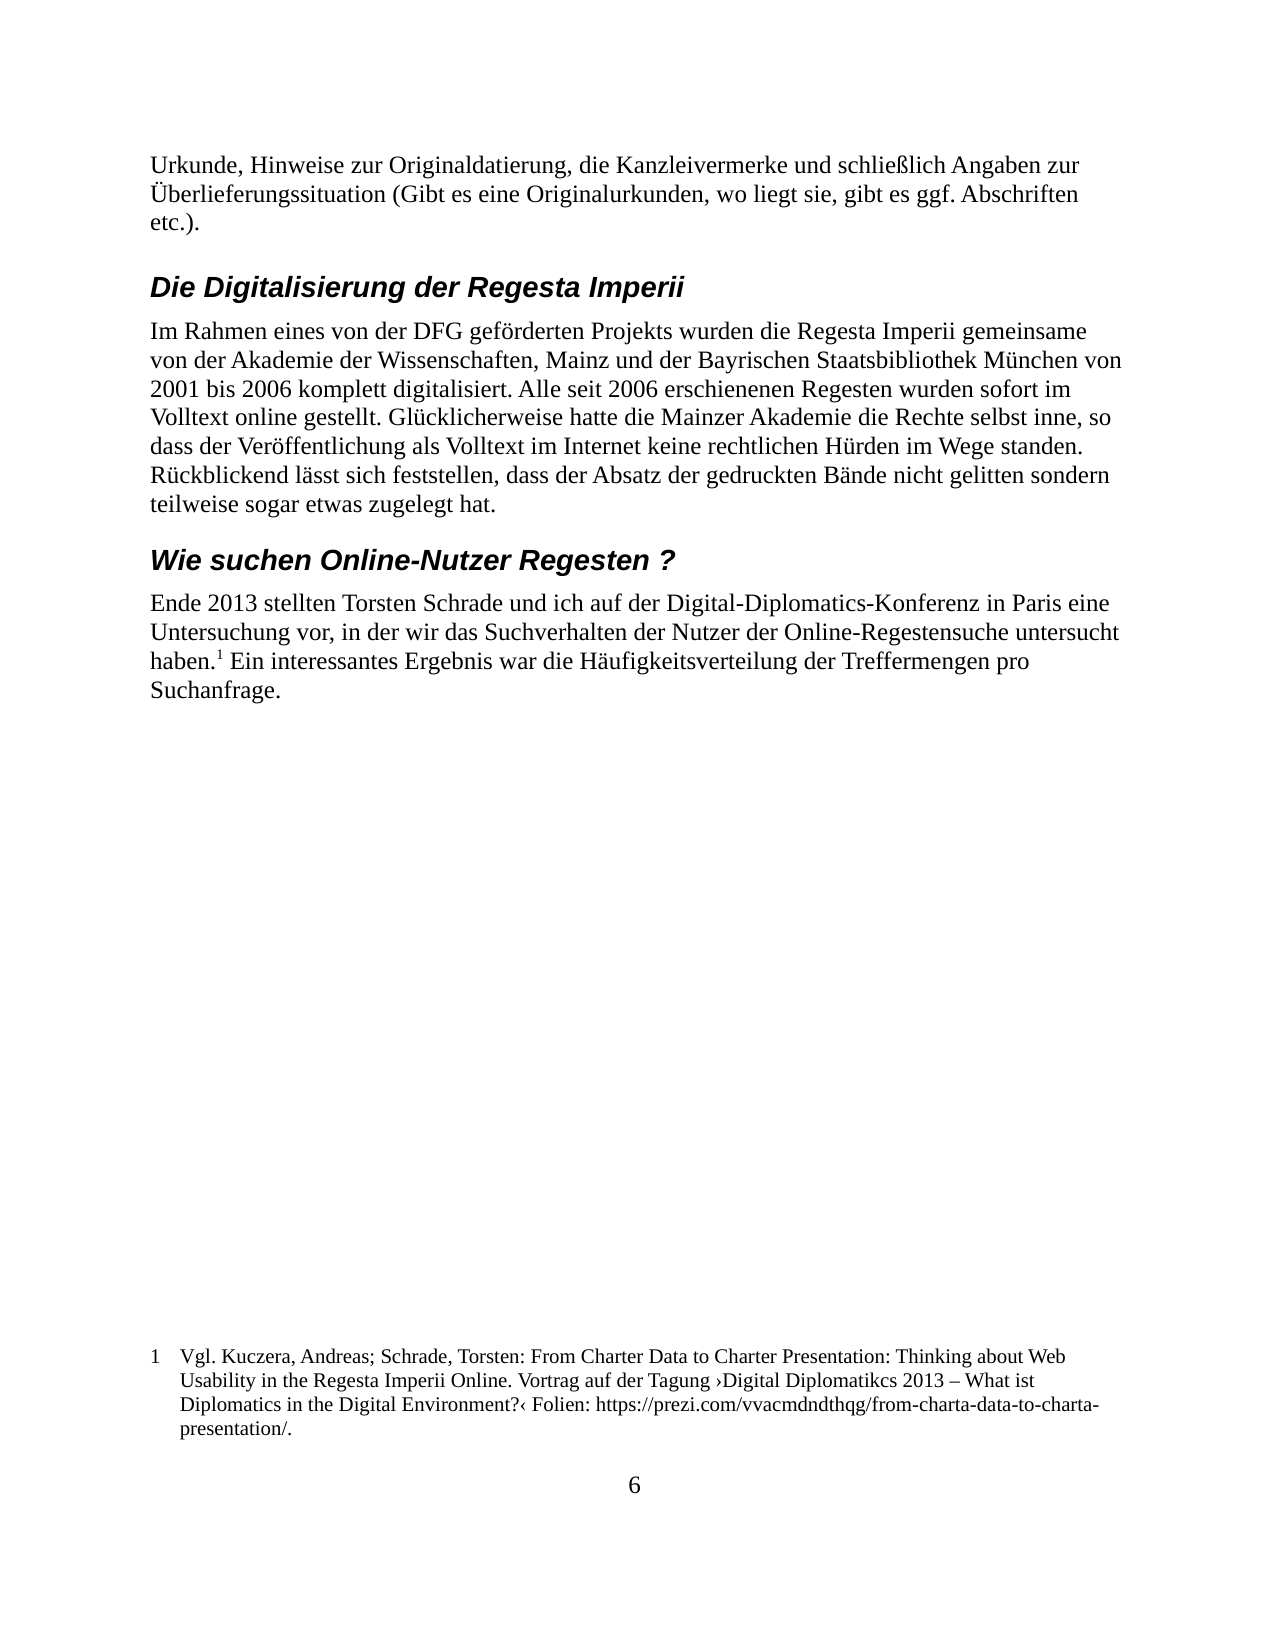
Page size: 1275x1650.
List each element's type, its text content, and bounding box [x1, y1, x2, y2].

text Urkunde, Hinweise zur Originaldatierung, die Kanzleivermerke und schließlich Angaben zur Überlieferungssituation (Gibt es eine Originalurkunden, wo liegt sie, gibt es ggf. Abschriften etc.). [150, 150, 1125, 236]
subtitle Die Digitalisierung der Regesta Imperii [150, 270, 1125, 304]
subtitle Wie suchen Online-Nutzer Regesten ? [150, 542, 1125, 576]
text Ende 2013 stellten Torsten Schrade und ich auf der Digital-Diplomatics-Konferenz in Paris eine Untersuchung vor, in der wir das Suchverhalten der Nutzer der Online-Regestensuche untersucht haben. Ein interessantes Ergebnis war die Häufigkeitsverteilung der Treffermengen pro Suchanfrage. [150, 588, 1125, 703]
text Vgl. Kuczera, Andreas; Schrade, Torsten: From Charter Data to Charter Presentation: Thinking about Web Usability in the Regesta Imperii Online. Vortrag auf der Tagung ›Digital Diplomatikcs 2013 – What ist Diplomatics in the Digital Environment?‹ Folien: https://prezi.com/vvacmdndthqg/from-charta-data-to-charta-presentation/. [150, 1344, 1125, 1440]
text Im Rahmen eines von der DFG geförderten Projekts wurden die Regesta Imperii gemeinsame von der Akademie der Wissenschaften, Mainz und der Bayrischen Staatsbibliothek München von 2001 bis 2006 komplett digitalisiert. Alle seit 2006 erschienenen Regesten wurden sofort im Volltext online gestellt. Glücklicherweise hatte die Mainzer Akademie die Rechte selbst inne, so dass der Veröffentlichung als Volltext im Internet keine rechtlichen Hürden im Wege standen. Rückblickend lässt sich feststellen, dass der Absatz der gedruckten Bände nicht gelitten sondern teilweise sogar etwas zugelegt hat. [150, 316, 1125, 517]
